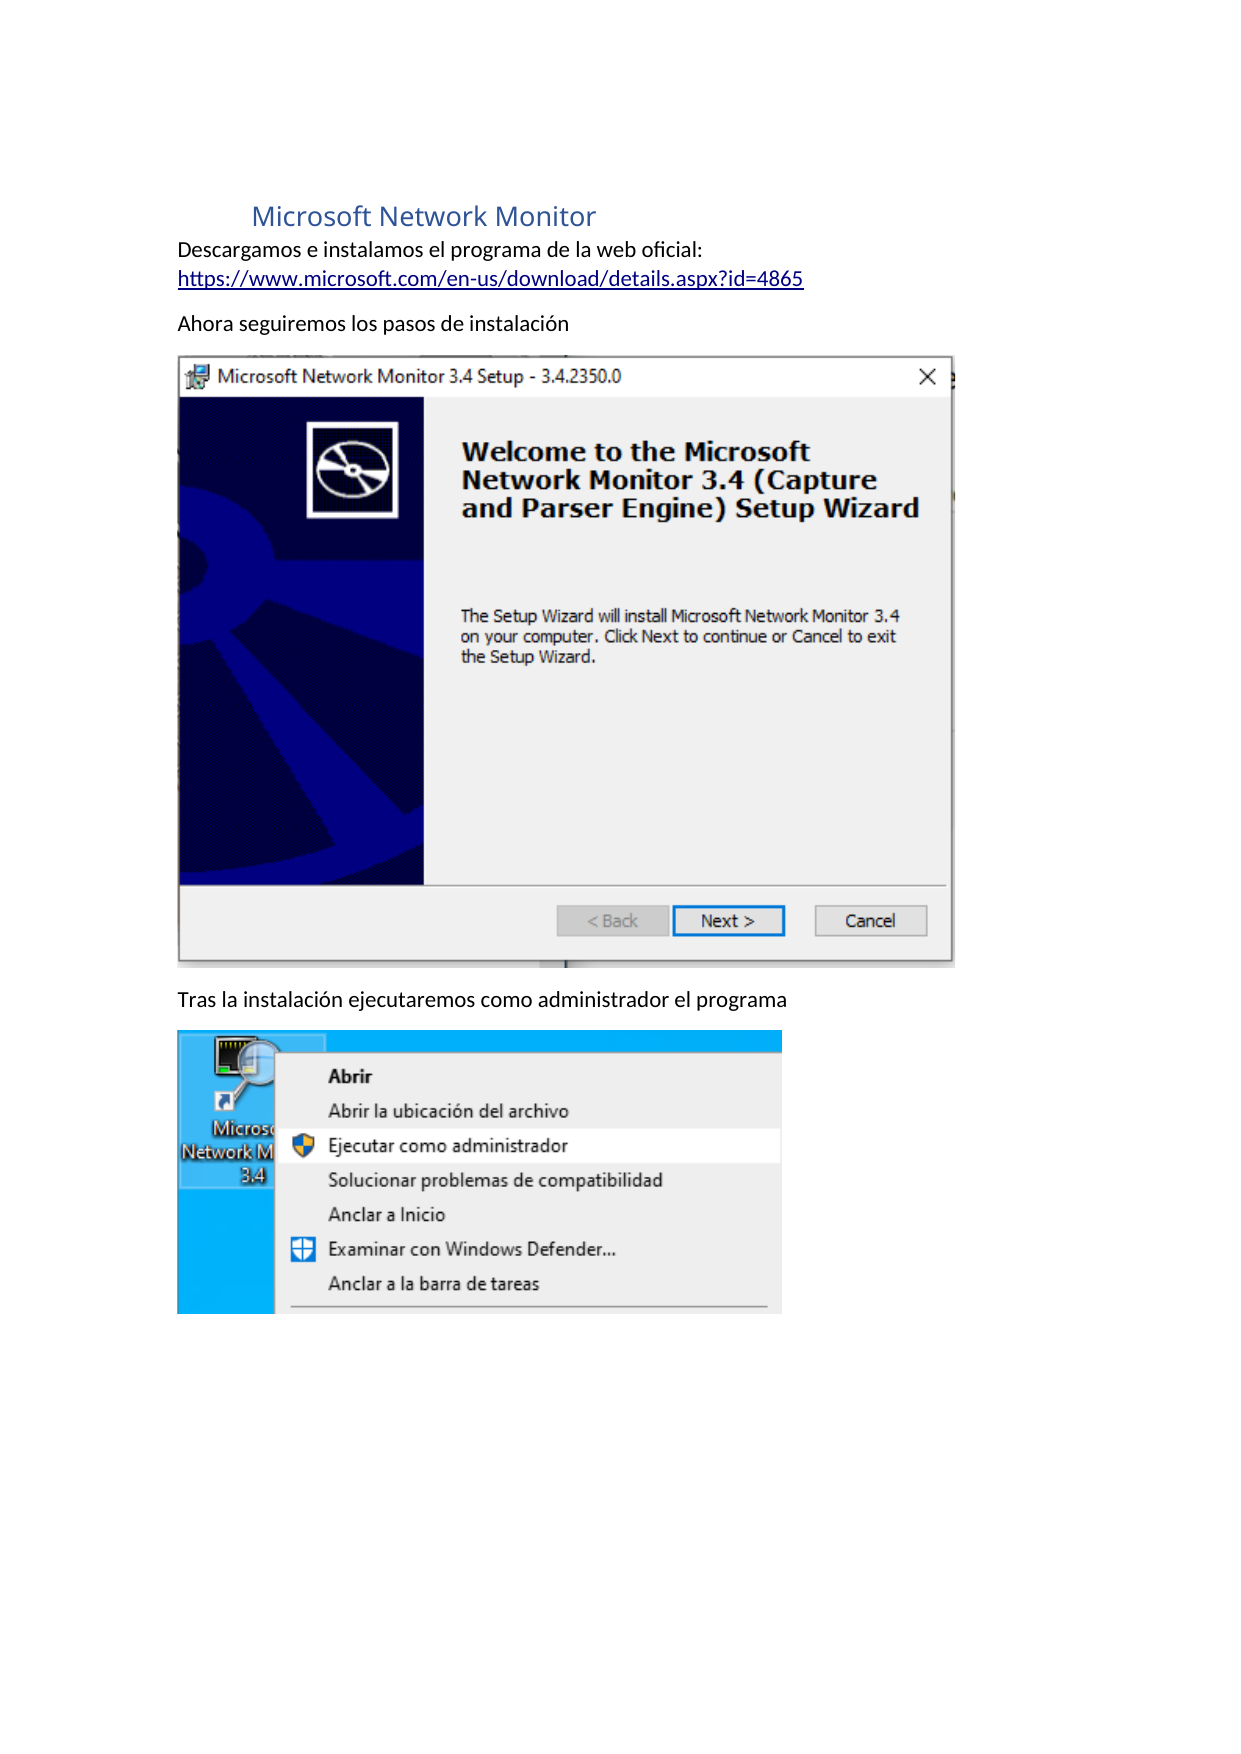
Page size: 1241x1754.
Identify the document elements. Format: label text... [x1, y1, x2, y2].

text Ahora seguiremos los pasos de instalación [177, 309, 1063, 338]
subtitle Microsoft Network Monitor [177, 197, 1063, 234]
text Descargamos e instalamos el programa de la web oficial: https://www.microsoft.com/en-us/download/details.aspx?id=4865 [177, 235, 1063, 292]
text Tras la instalación ejecutaremos como administrador el programa [177, 985, 1063, 1013]
